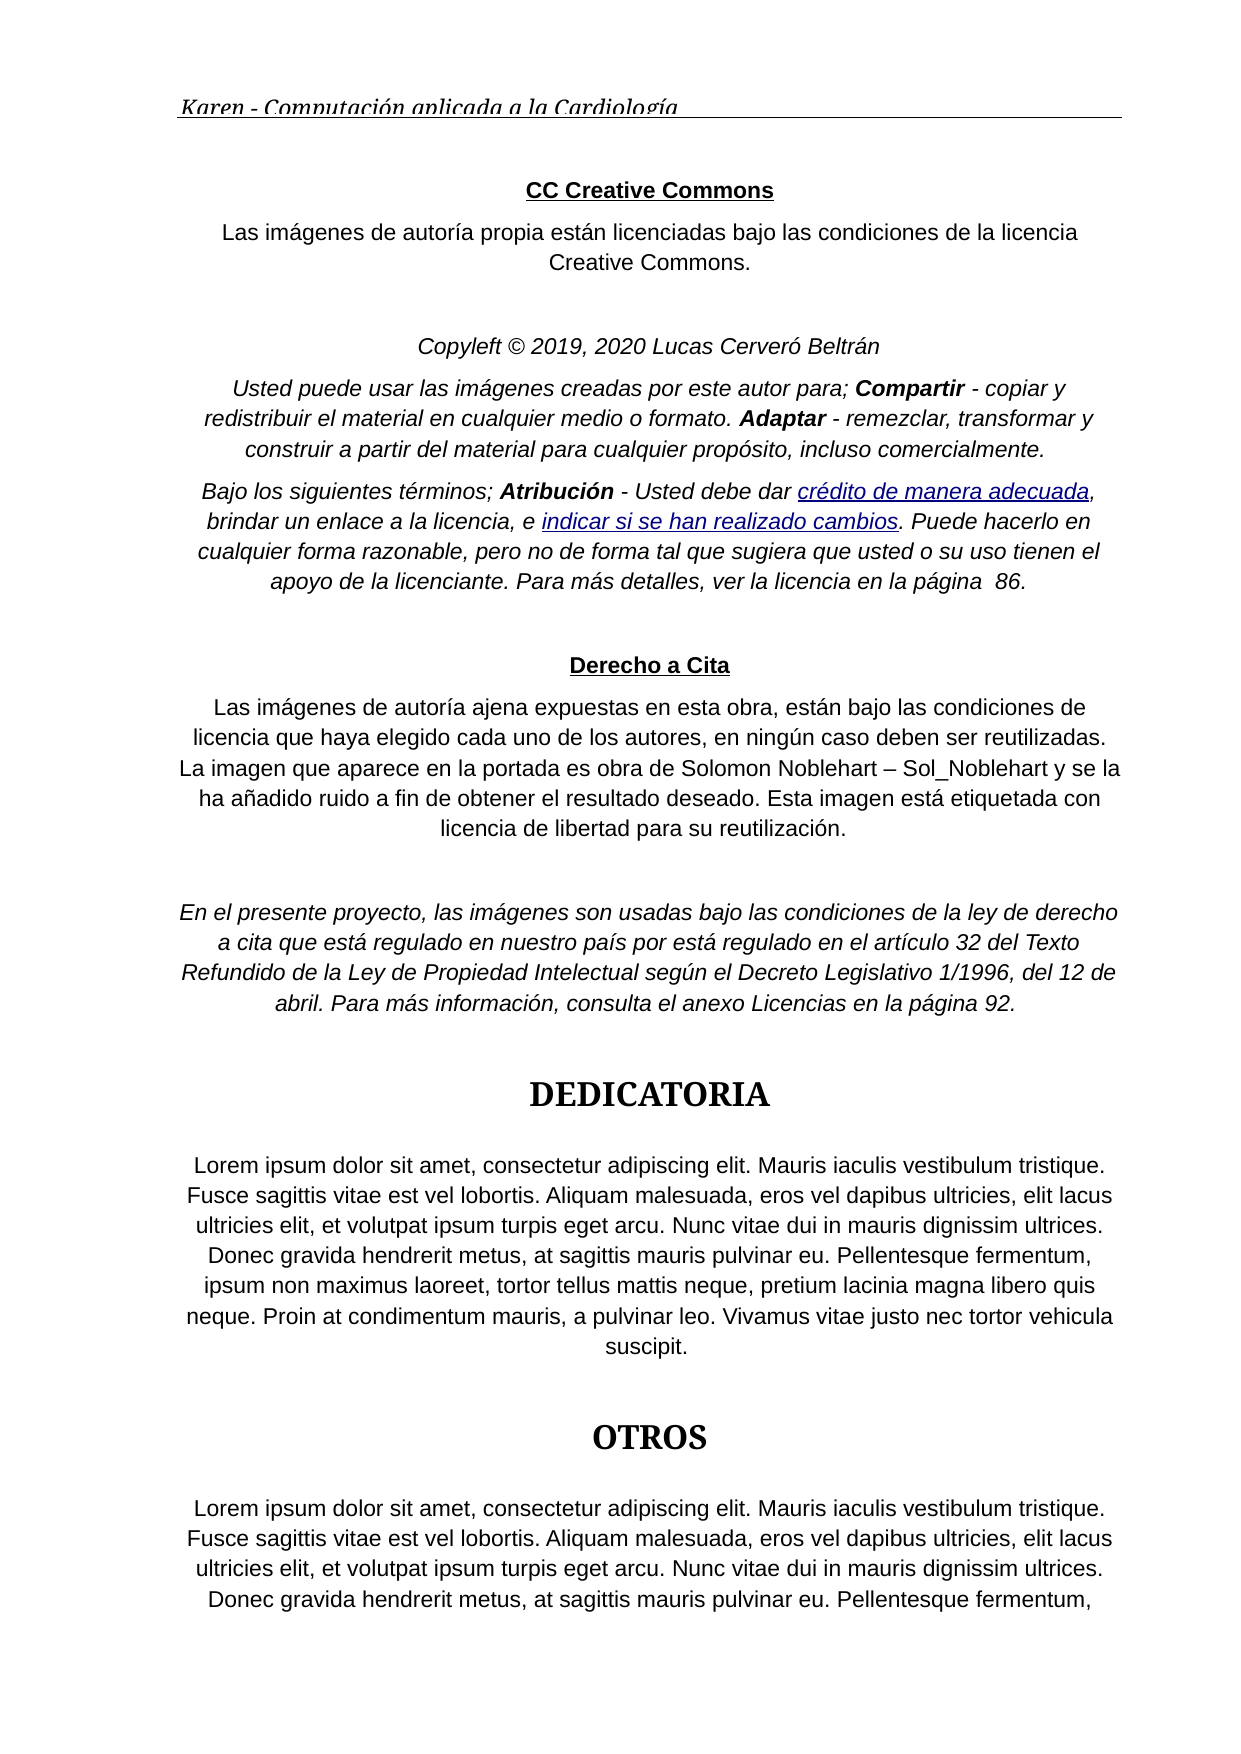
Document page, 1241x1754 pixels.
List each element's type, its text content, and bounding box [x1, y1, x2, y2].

text CC Creative Commons [177, 177, 1122, 203]
text Copyleft © 2019, 2020 Lucas Cerveró Beltrán [177, 333, 1122, 359]
text Derecho a Cita [177, 652, 1122, 678]
text Lorem ipsum dolor sit amet, consectetur adipiscing elit. Mauris iaculis vestibulum tristique. Fusce sagittis vitae est vel lobortis. Aliquam malesuada, eros vel dapibus ultricies, elit lacus ultricies elit, et volutpat ipsum turpis eget arcu. Nunc vitae dui in mauris dignissim ultrices. Donec gravida hendrerit metus, at sagittis mauris pulvinar eu. Pellentesque fermentum, ipsum non maximus laoreet, tortor tellus mattis neque, pretium lacinia magna libero quis neque. Proin at condimentum mauris, a pulvinar leo. Vivamus vitae justo nec tortor vehicula suscipit. [177, 1152, 1122, 1359]
text Las imágenes de autoría ajena expuestas en esta obra, están bajo las condiciones de licencia que haya elegido cada uno de los autores, en ningún caso deben ser reutilizadas. La imagen que aparece en la portada es obra de Solomon Noblehart – Sol_Noblehart y se la ha añadido ruido a fin de obtener el resultado deseado. Esta imagen está etiquetada con licencia de libertad para su reutilización. [177, 694, 1122, 841]
text Usted puede usar las imágenes creadas por este autor para; Compartir - copiar y redistribuir el material en cualquier medio o formato. Adaptar - remezclar, transformar y construir a partir del material para cualquier propósito, incluso comercialmente. [177, 375, 1122, 462]
text Bajo los siguientes términos; Atribución - Usted debe dar crédito de manera adecuada, brindar un enlace a la licencia, e indicar si se han realizado cambios. Puede hacerlo en cualquier forma razonable, pero no de forma tal que sugiera que usted o su uso tienen el apoyo de la licenciante. Para más detalles, ver la licencia en la página 79. [177, 478, 1122, 594]
text otros [177, 1414, 1122, 1459]
text Las imágenes de autoría propia están licenciadas bajo las condiciones de la licencia Creative Commons. [177, 219, 1122, 276]
text dedicatoria [177, 1071, 1122, 1116]
text Lorem ipsum dolor sit amet, consectetur adipiscing elit. Mauris iaculis vestibulum tristique. Fusce sagittis vitae est vel lobortis. Aliquam malesuada, eros vel dapibus ultricies, elit lacus ultricies elit, et volutpat ipsum turpis eget arcu. Nunc vitae dui in mauris dignissim ultrices. Donec gravida hendrerit metus, at sagittis mauris pulvinar eu. Pellentesque fermentum, [177, 1495, 1122, 1612]
text En el presente proyecto, las imágenes son usadas bajo las condiciones de la ley de derecho a cita que está regulado en nuestro país por está regulado en el artículo 32 del Texto Refundido de la Ley de Propiedad Intelectual según el Decreto Legislativo 1/1996, del 12 de abril. Para más información, consulta el anexo Licencias en la página 85. [177, 899, 1122, 1016]
